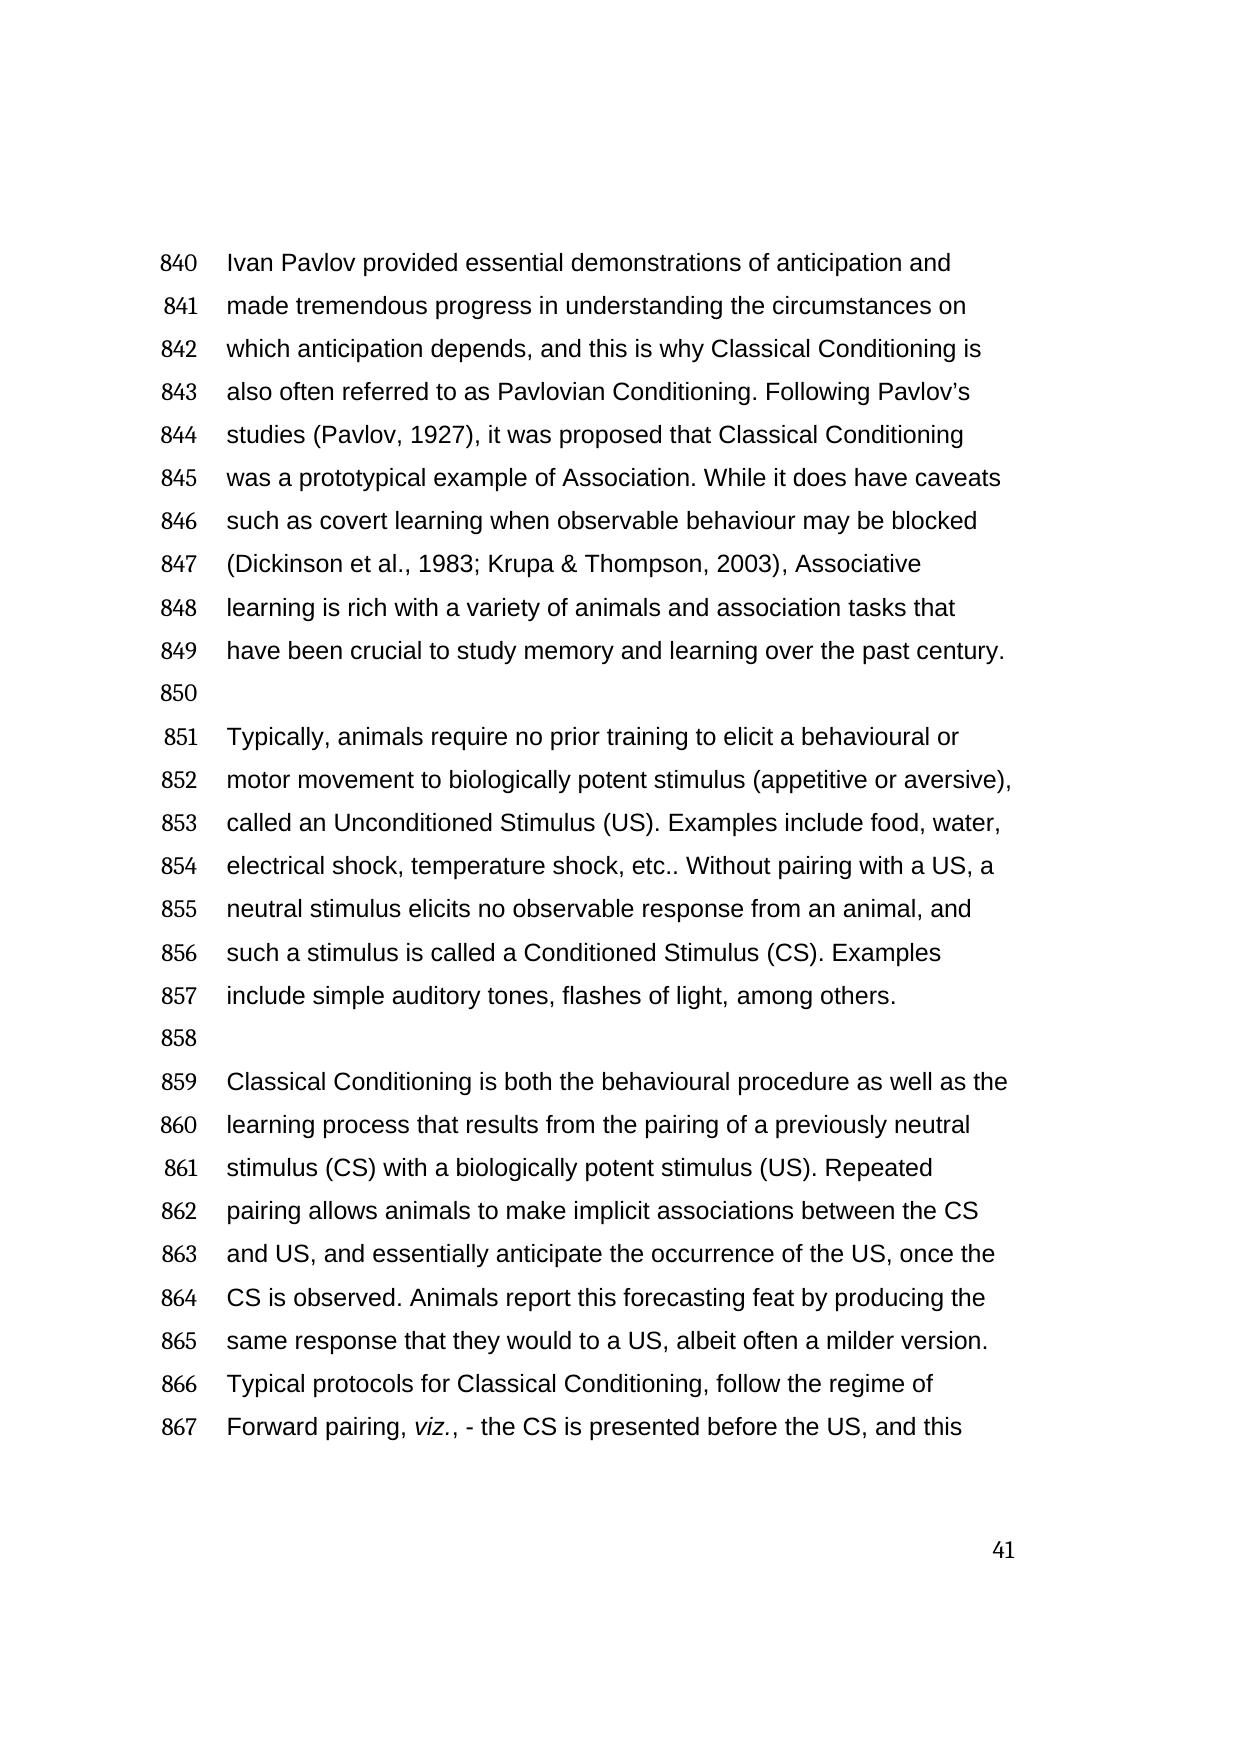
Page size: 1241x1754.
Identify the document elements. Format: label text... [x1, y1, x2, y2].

text Ivan Pavlov provided essential demonstrations of anticipation and made tremendous progress in understanding the circumstances on which anticipation depends, and this is why Classical Conditioning is also often referred to as Pavlovian Conditioning. Following Pavlov’s studies (Pavlov, 1927)⁠, it was proposed that Classical Conditioning was a prototypical example of Association. While it does have caveats such as covert learning when observable behaviour may be blocked (Dickinson et al., 1983; Krupa & Thompson, 2003)⁠, Associative learning is rich with a variety of animals and association tasks that have been crucial to study memory and learning over the past century. [226, 248, 1014, 664]
text Typically, animals require no prior training to elicit a behavioural or motor movement to biologically potent stimulus (appetitive or aversive), called an Unconditioned Stimulus (US). Examples include food, water, electrical shock, temperature shock, etc.. Without pairing with a US, a neutral stimulus elicits no observable response from an animal, and such a stimulus is called a Conditioned Stimulus (CS). Examples include simple auditory tones, flashes of light, among others. [226, 722, 1014, 1009]
text Classical Conditioning is both the behavioural procedure as well as the learning process that results from the pairing of a previously neutral stimulus (CS) with a biologically potent stimulus (US). Repeated pairing allows animals to make implicit associations between the CS and US, and essentially anticipate the occurrence of the US, once the CS is observed. Animals report this forecasting feat by producing the same response that they would to a US, albeit often a milder version. Typical protocols for Classical Conditioning, follow the regime of Forward pairing, viz., - the CS is presented before the US, and this [226, 1067, 1014, 1441]
